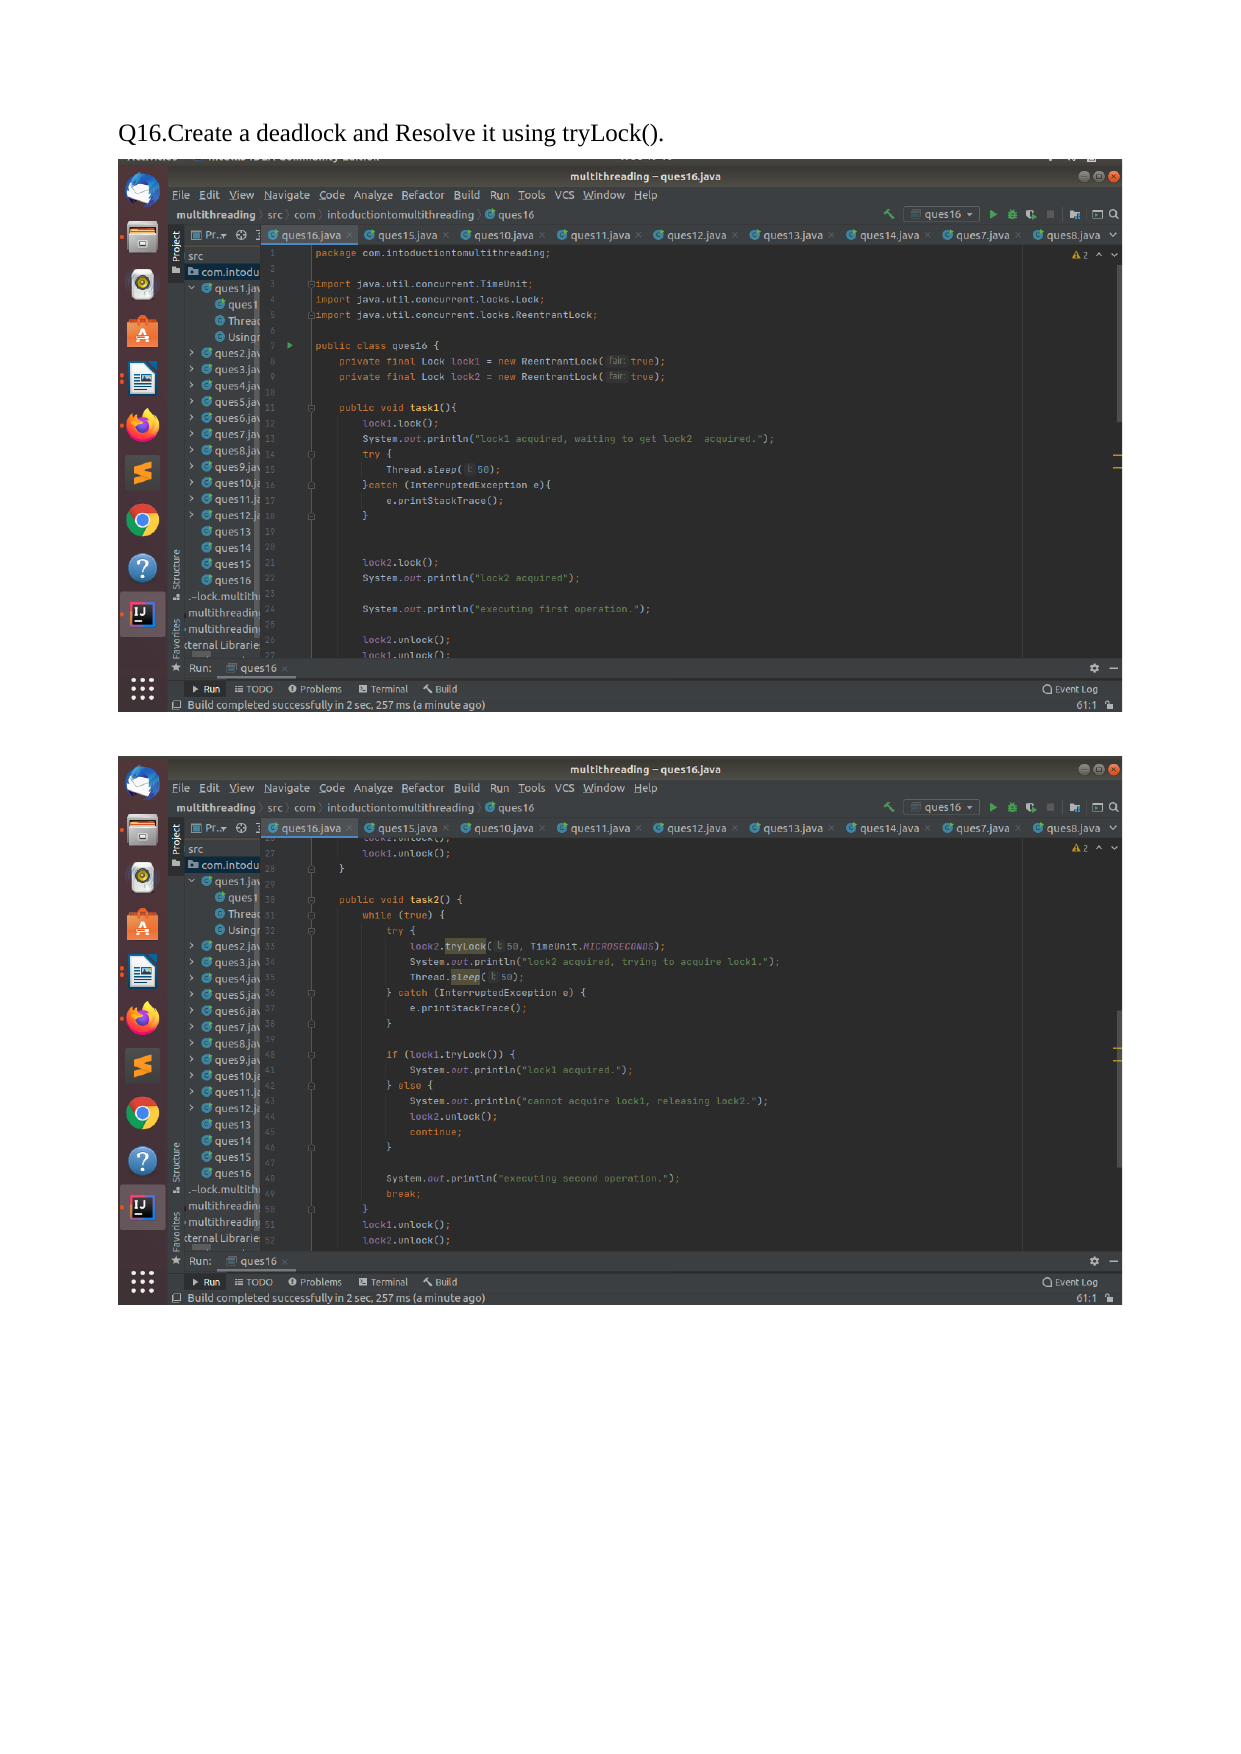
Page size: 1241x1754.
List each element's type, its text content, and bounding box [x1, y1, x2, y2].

text Q16.Create a deadlock and Resolve it using tryLock(). [118, 118, 1122, 147]
picture [118, 756, 1123, 1305]
picture [118, 159, 1123, 712]
